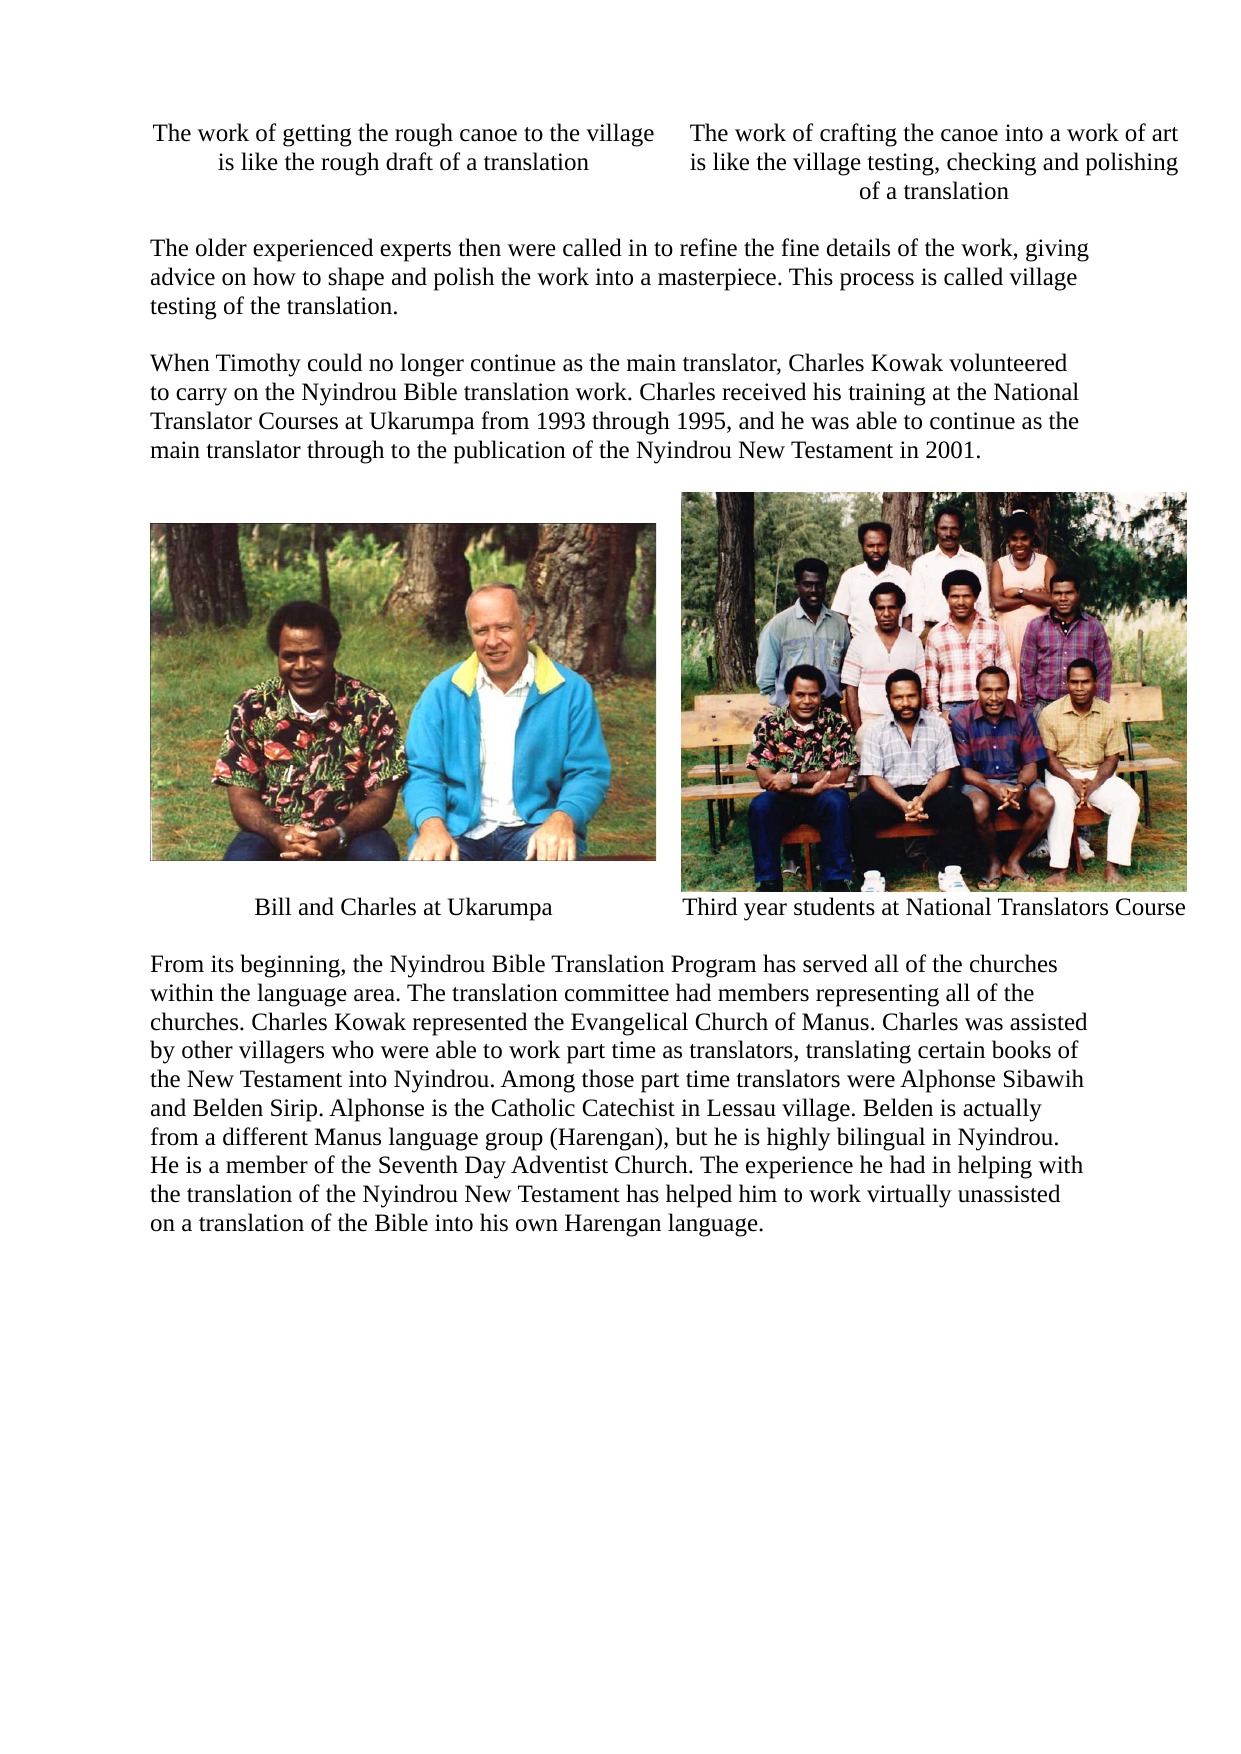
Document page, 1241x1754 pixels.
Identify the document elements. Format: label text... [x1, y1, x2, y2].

text When Timothy could no longer continue as the main translator, Charles Kowak volunteered to carry on the Nyindrou Bible translation work. Charles received his training at the National Translator Courses at Ukarumpa from 1993 through 1995, and he was able to continue as the main translator through to the publication of the Nyindrou New Testament in 2001. [150, 348, 1090, 463]
table_cell The work of getting the rough canoe to the village is like the rough draft of a translation [138, 119, 669, 205]
table_header [138, 492, 669, 892]
table_cell Third year students at National Translators Course [669, 892, 1199, 921]
table_header [1187, 492, 1199, 892]
picture [150, 523, 657, 861]
picture [681, 492, 1187, 892]
table_header [669, 492, 681, 892]
text The older experienced experts then were called in to refine the fine details of the work, giving advice on how to shape and polish the work into a masterpiece. This process is called village testing of the translation. [150, 233, 1090, 320]
text From its beginning, the Nyindrou Bible Translation Program has served all of the churches within the language area. The translation committee had members representing all of the churches. Charles Kowak represented the Evangelical Church of Manus. Charles was assisted by other villagers who were able to work part time as translators, translating certain books of the New Testament into Nyindrou. Among those part time translators were Alphonse Sibawih and Belden Sirip. Alphonse is the Catholic Catechist in Lessau village. Belden is actually from a different Manus language group (Harengan), but he is highly bilingual in Nyindrou. He is a member of the Seventh Day Adventist Church. The experience he had in helping with the translation of the Nyindrou New Testament has helped him to work virtually unassisted on a translation of the Bible into his own Harengan language. [150, 949, 1090, 1237]
table_cell The work of crafting the canoe into a work of art is like the village testing, checking and polishing of a translation [669, 119, 1199, 205]
table_cell Bill and Charles at Ukarumpa [138, 892, 669, 921]
